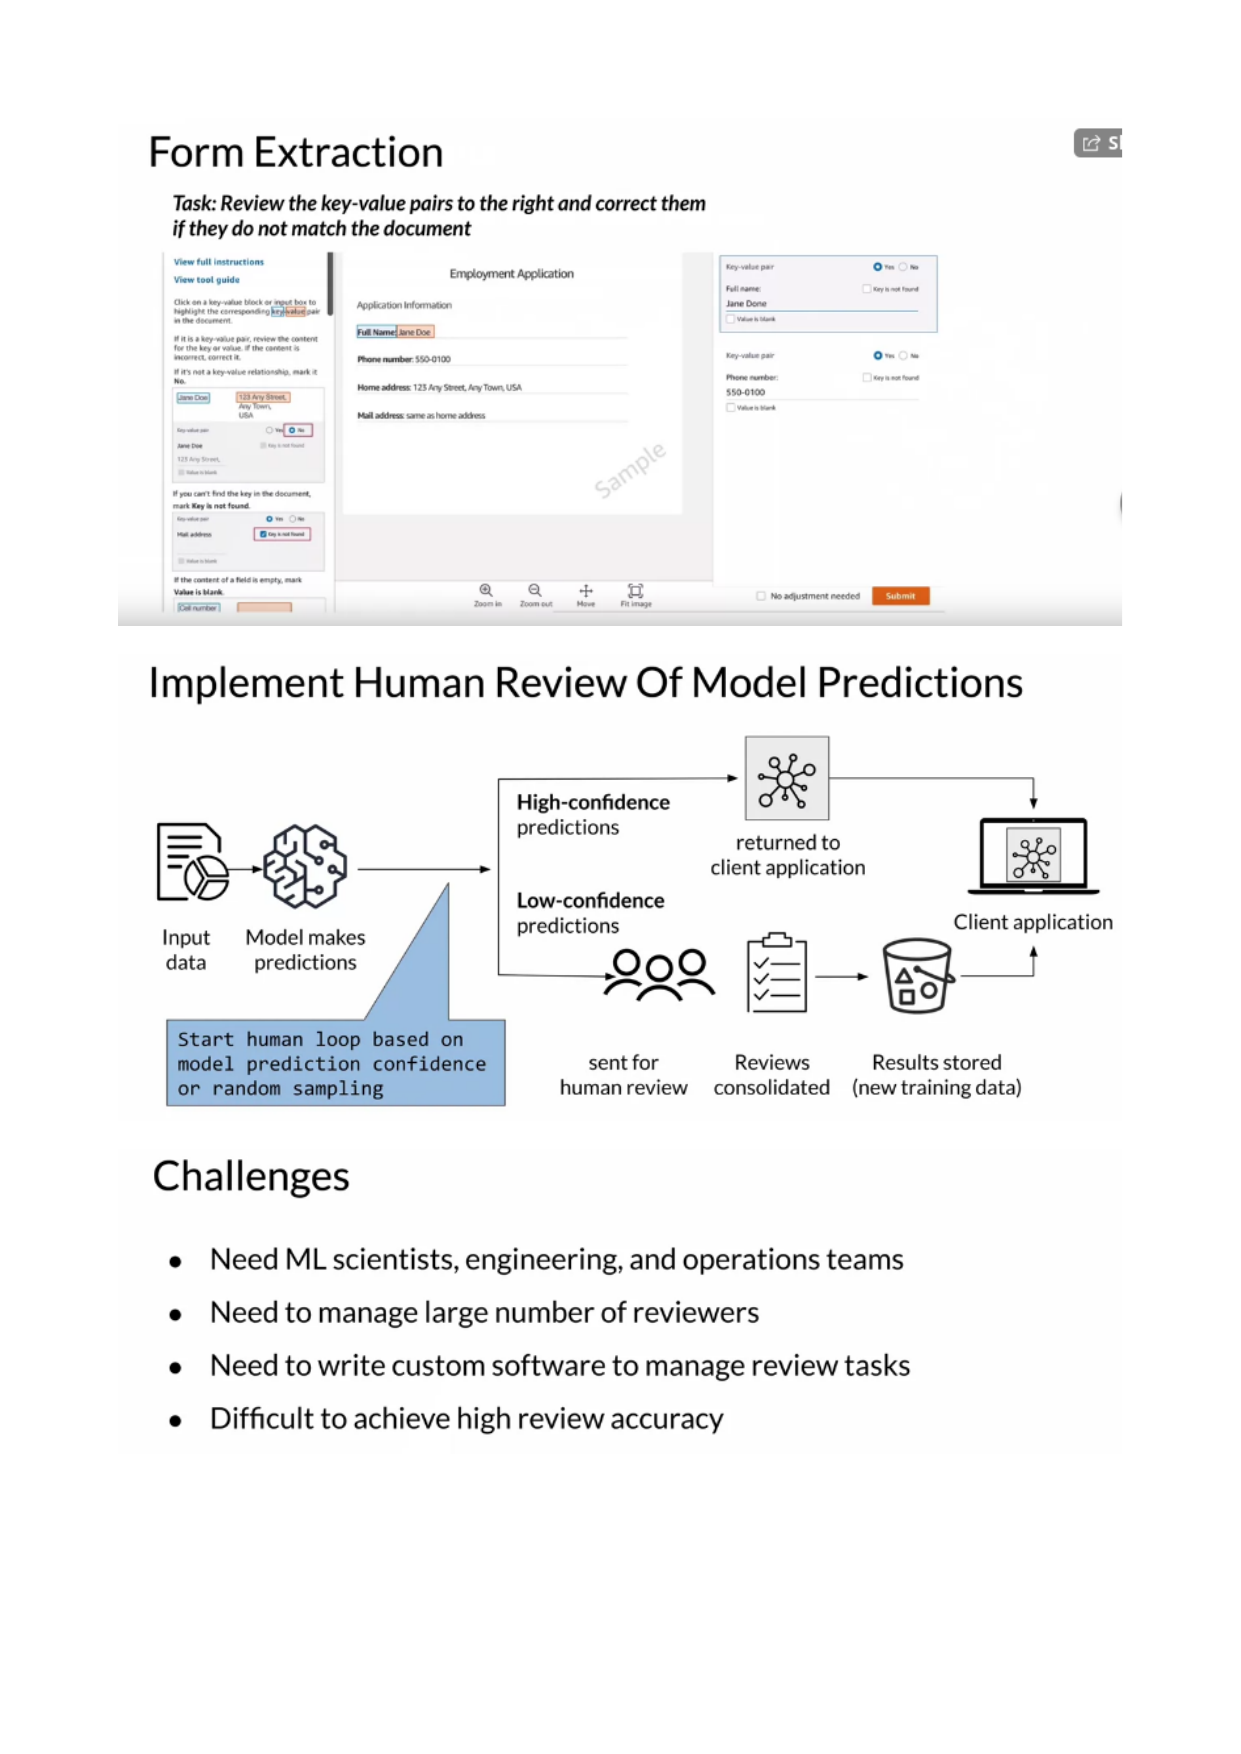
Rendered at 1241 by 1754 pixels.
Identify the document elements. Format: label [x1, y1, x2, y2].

picture [118, 118, 1123, 626]
picture [118, 654, 1123, 1121]
picture [118, 1149, 1123, 1454]
